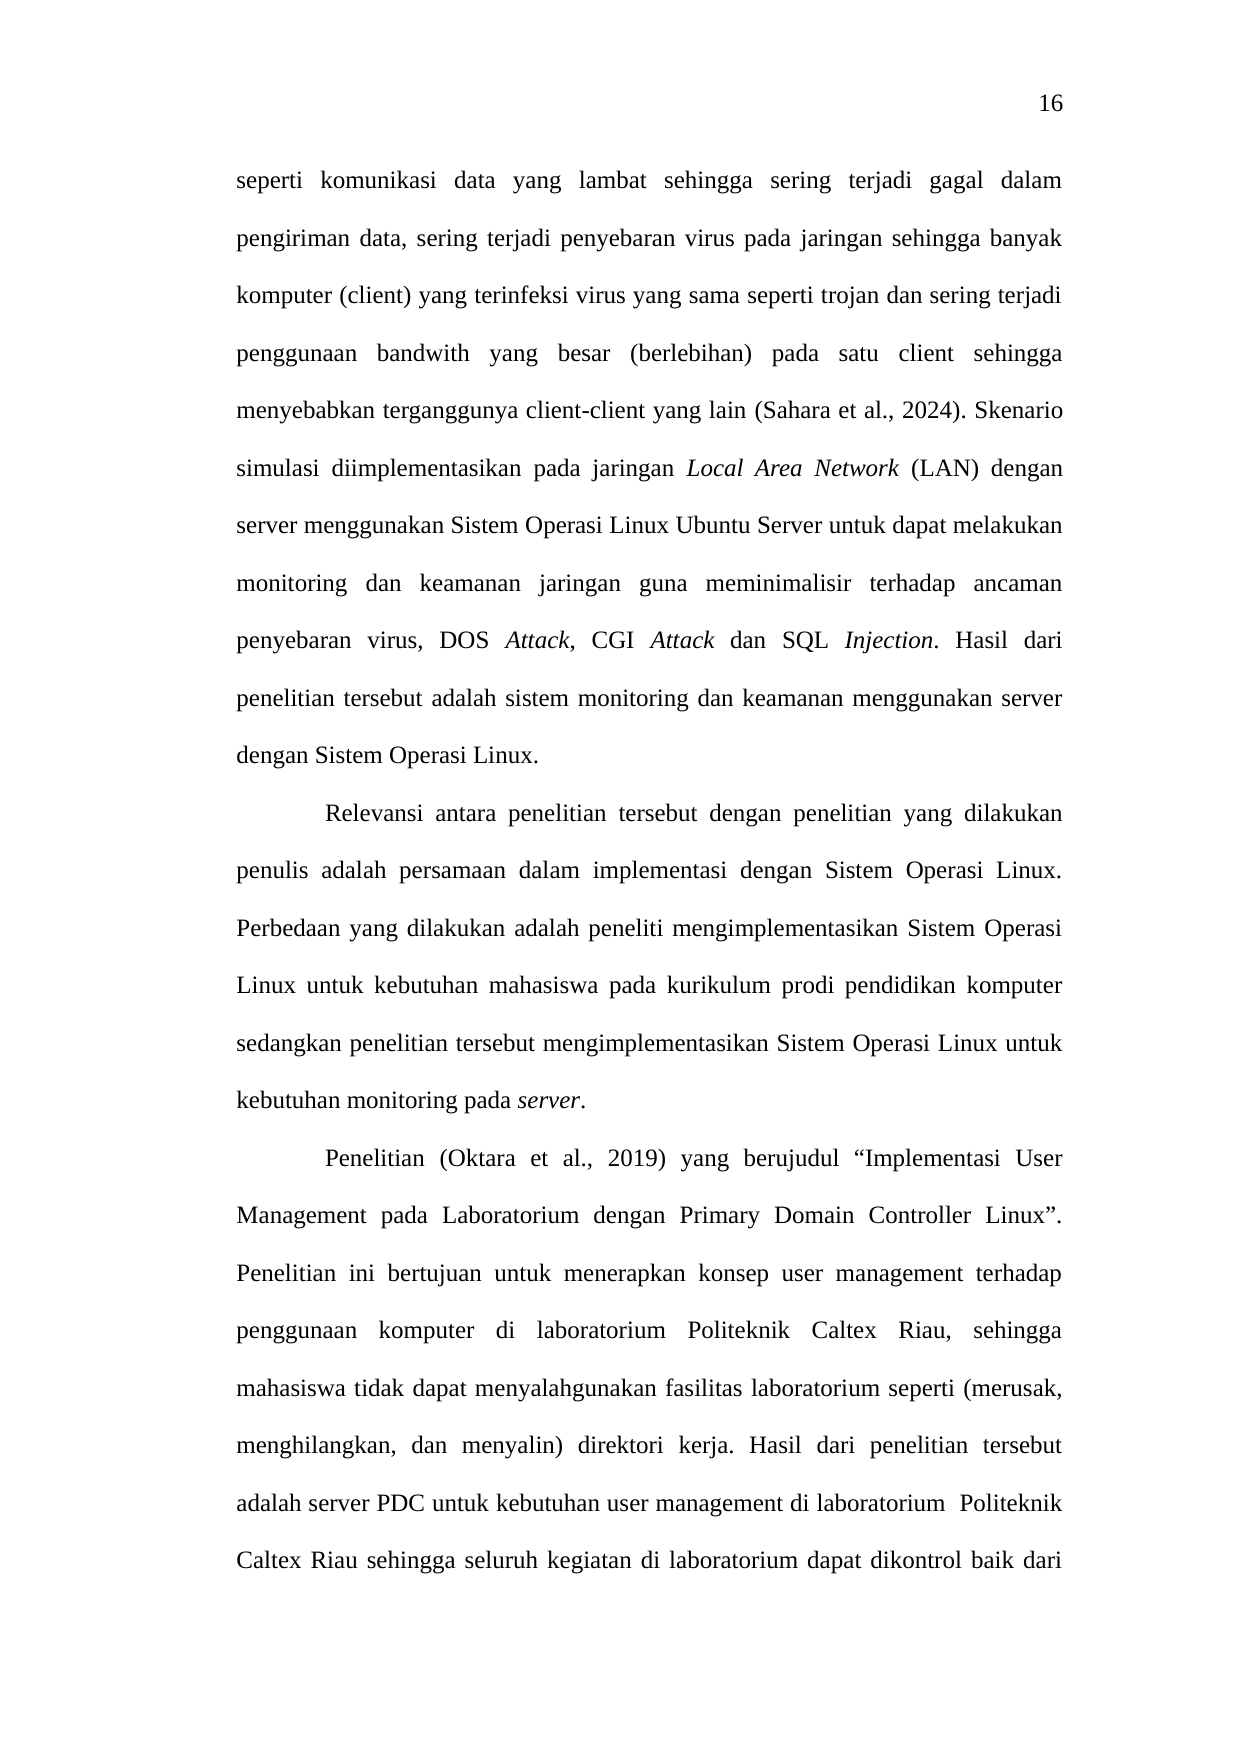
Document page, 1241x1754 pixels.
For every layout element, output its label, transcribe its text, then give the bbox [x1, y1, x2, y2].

text seperti komunikasi data yang lambat sehingga sering terjadi gagal dalam pengiriman data, sering terjadi penyebaran virus pada jaringan sehingga banyak komputer (client) yang terinfeksi virus yang sama seperti trojan dan sering terjadi penggunaan bandwith yang besar (berlebihan) pada satu client sehingga menyebabkan terganggunya client-client yang lain (Sahara et al., 2024).⁠ Skenario simulasi diimplementasikan pada jaringan Local Area Network (LAN) dengan server menggunakan Sistem Operasi Linux Ubuntu Server untuk dapat melakukan monitoring dan keamanan jaringan guna meminimalisir terhadap ancaman penyebaran virus, DOS Attack, CGI Attack dan SQL Injection. Hasil dari penelitian tersebut adalah sistem monitoring dan keamanan menggunakan server dengan Sistem Operasi Linux. [236, 165, 1063, 769]
text Penelitian (Oktara et al., 2019)⁠ yang berujudul “Implementasi User Management pada Laboratorium dengan Primary Domain Controller Linux”. Penelitian ini bertujuan untuk menerapkan konsep user management terhadap penggunaan komputer di laboratorium Politeknik Caltex Riau, sehingga mahasiswa tidak dapat menyalahgunakan fasilitas laboratorium seperti (merusak, menghilangkan, dan menyalin) direktori kerja. Hasil dari penelitian tersebut adalah server PDC untuk kebutuhan user management di laboratorium Politeknik Caltex Riau sehingga seluruh kegiatan di laboratorium dapat dikontrol baik dari [236, 1143, 1063, 1574]
text Relevansi antara penelitian tersebut dengan penelitian yang dilakukan penulis adalah persamaan dalam implementasi dengan Sistem Operasi Linux. Perbedaan yang dilakukan adalah peneliti mengimplementasikan Sistem Operasi Linux untuk kebutuhan mahasiswa pada kurikulum prodi pendidikan komputer sedangkan penelitian tersebut mengimplementasikan Sistem Operasi Linux untuk kebutuhan monitoring pada server. [236, 798, 1063, 1114]
